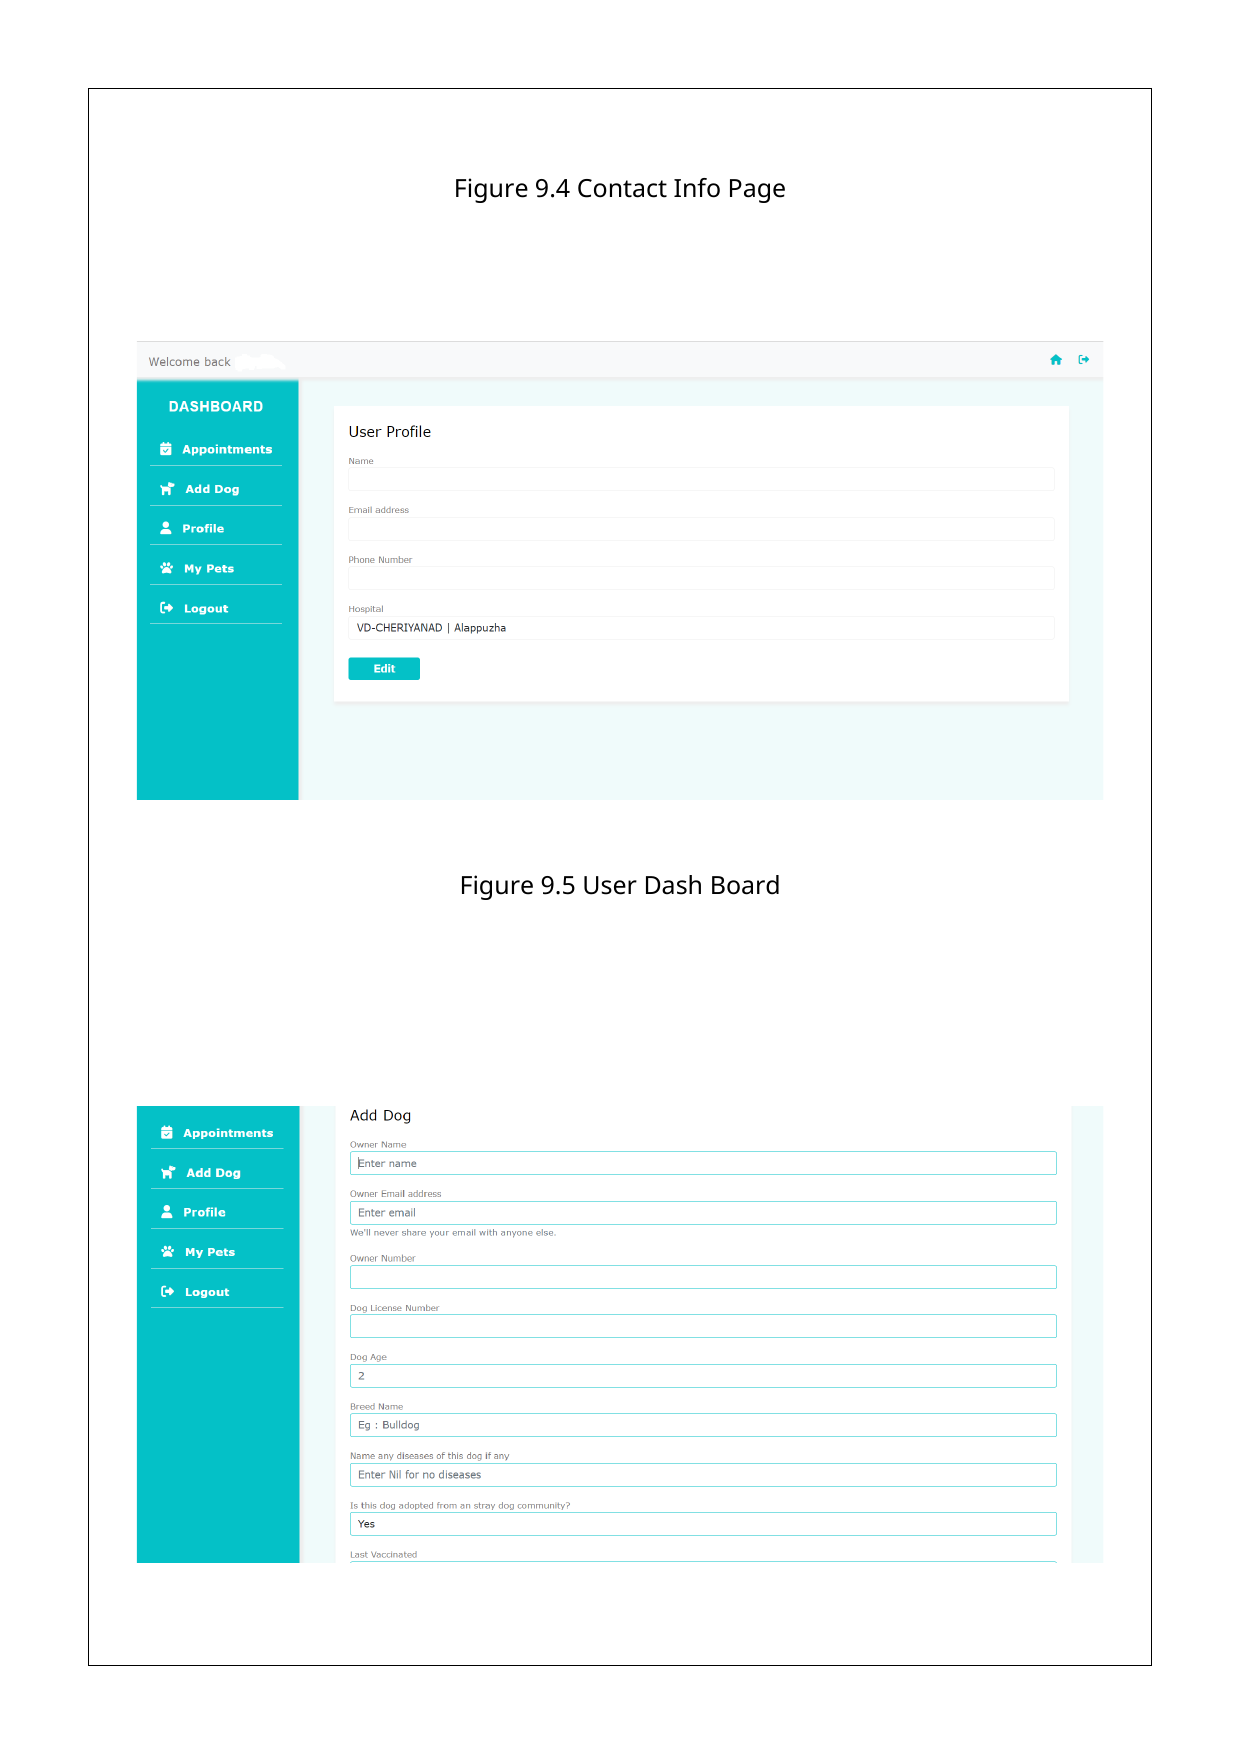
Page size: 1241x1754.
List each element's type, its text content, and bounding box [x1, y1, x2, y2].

text Figure 9.4 Contact Info Page [137, 171, 1103, 205]
text Figure 9.5 User Dash Board [137, 868, 1103, 902]
